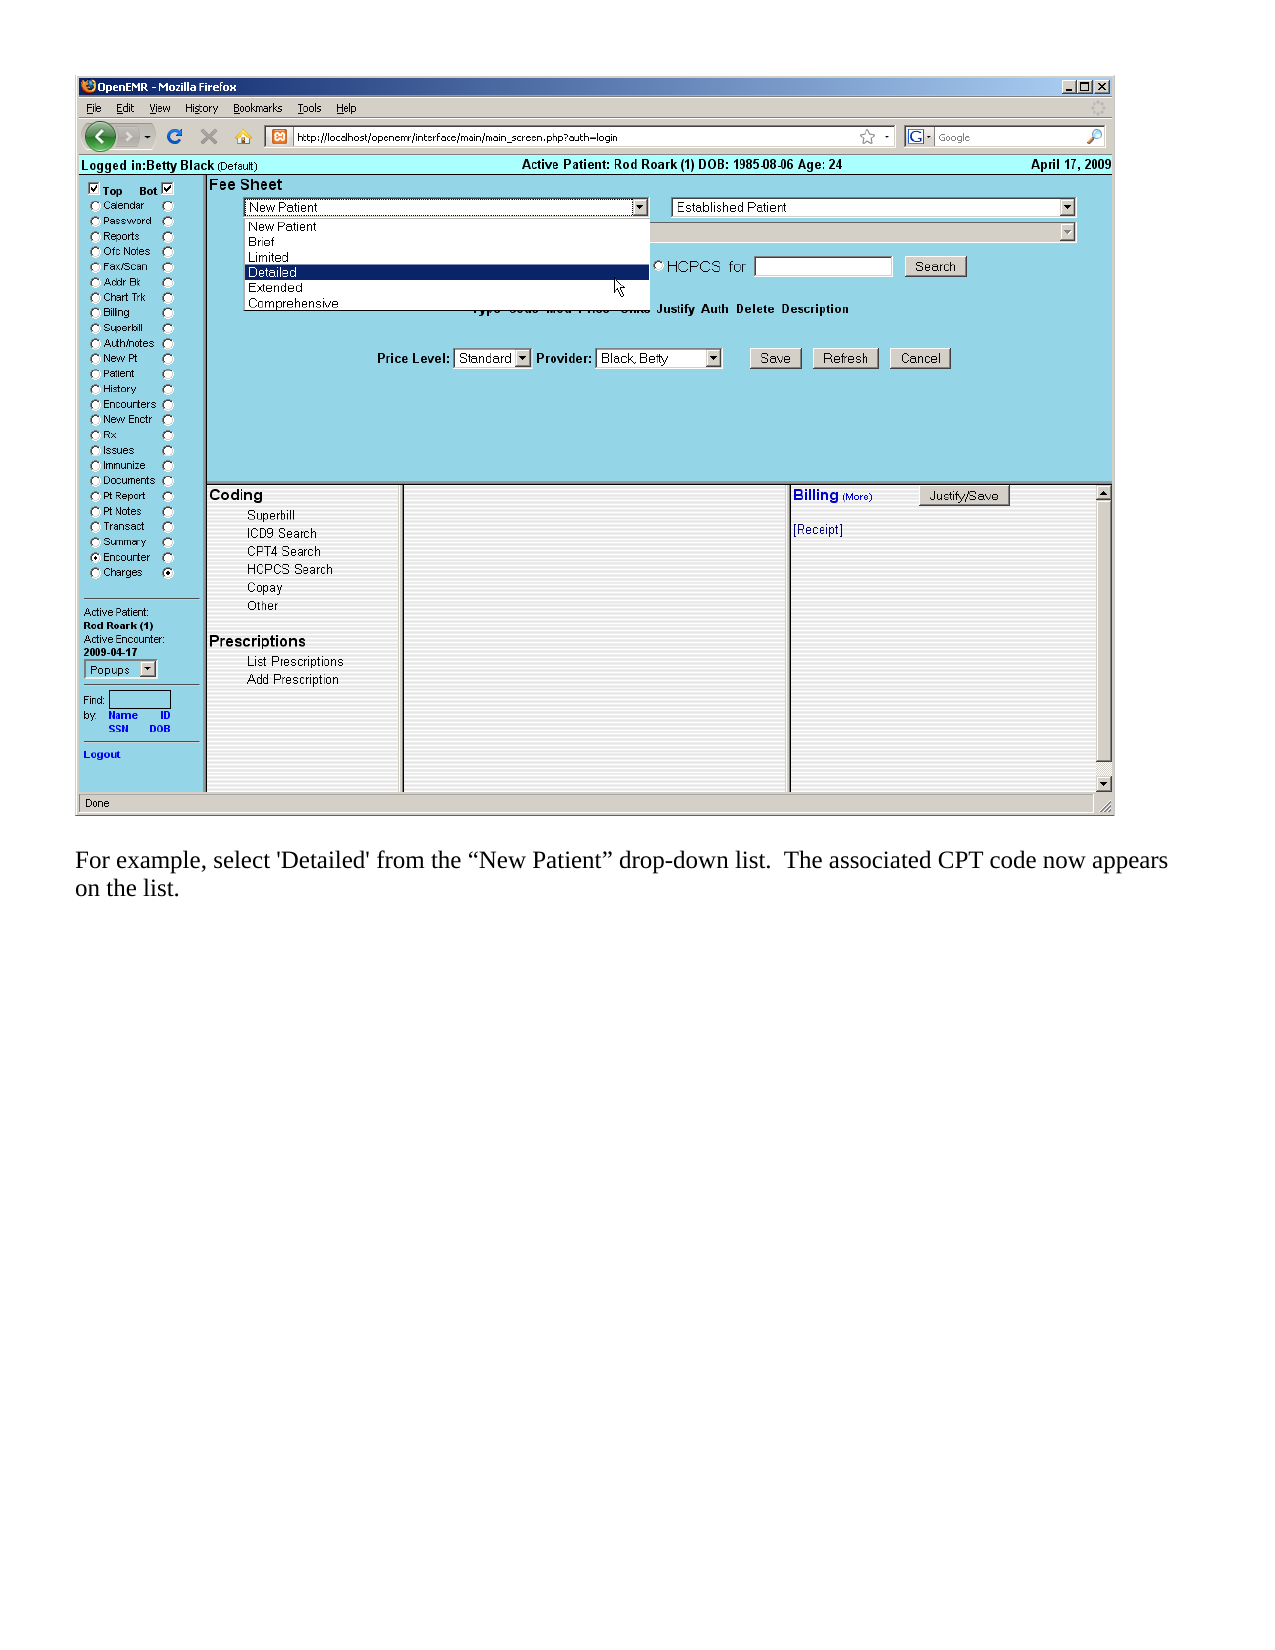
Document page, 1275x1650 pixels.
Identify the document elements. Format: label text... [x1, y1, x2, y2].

picture [75, 75, 1115, 816]
text For example, select 'Detailed' from the “New Patient” drop-down list. The associated CPT code now appears on the list. [75, 845, 1200, 902]
